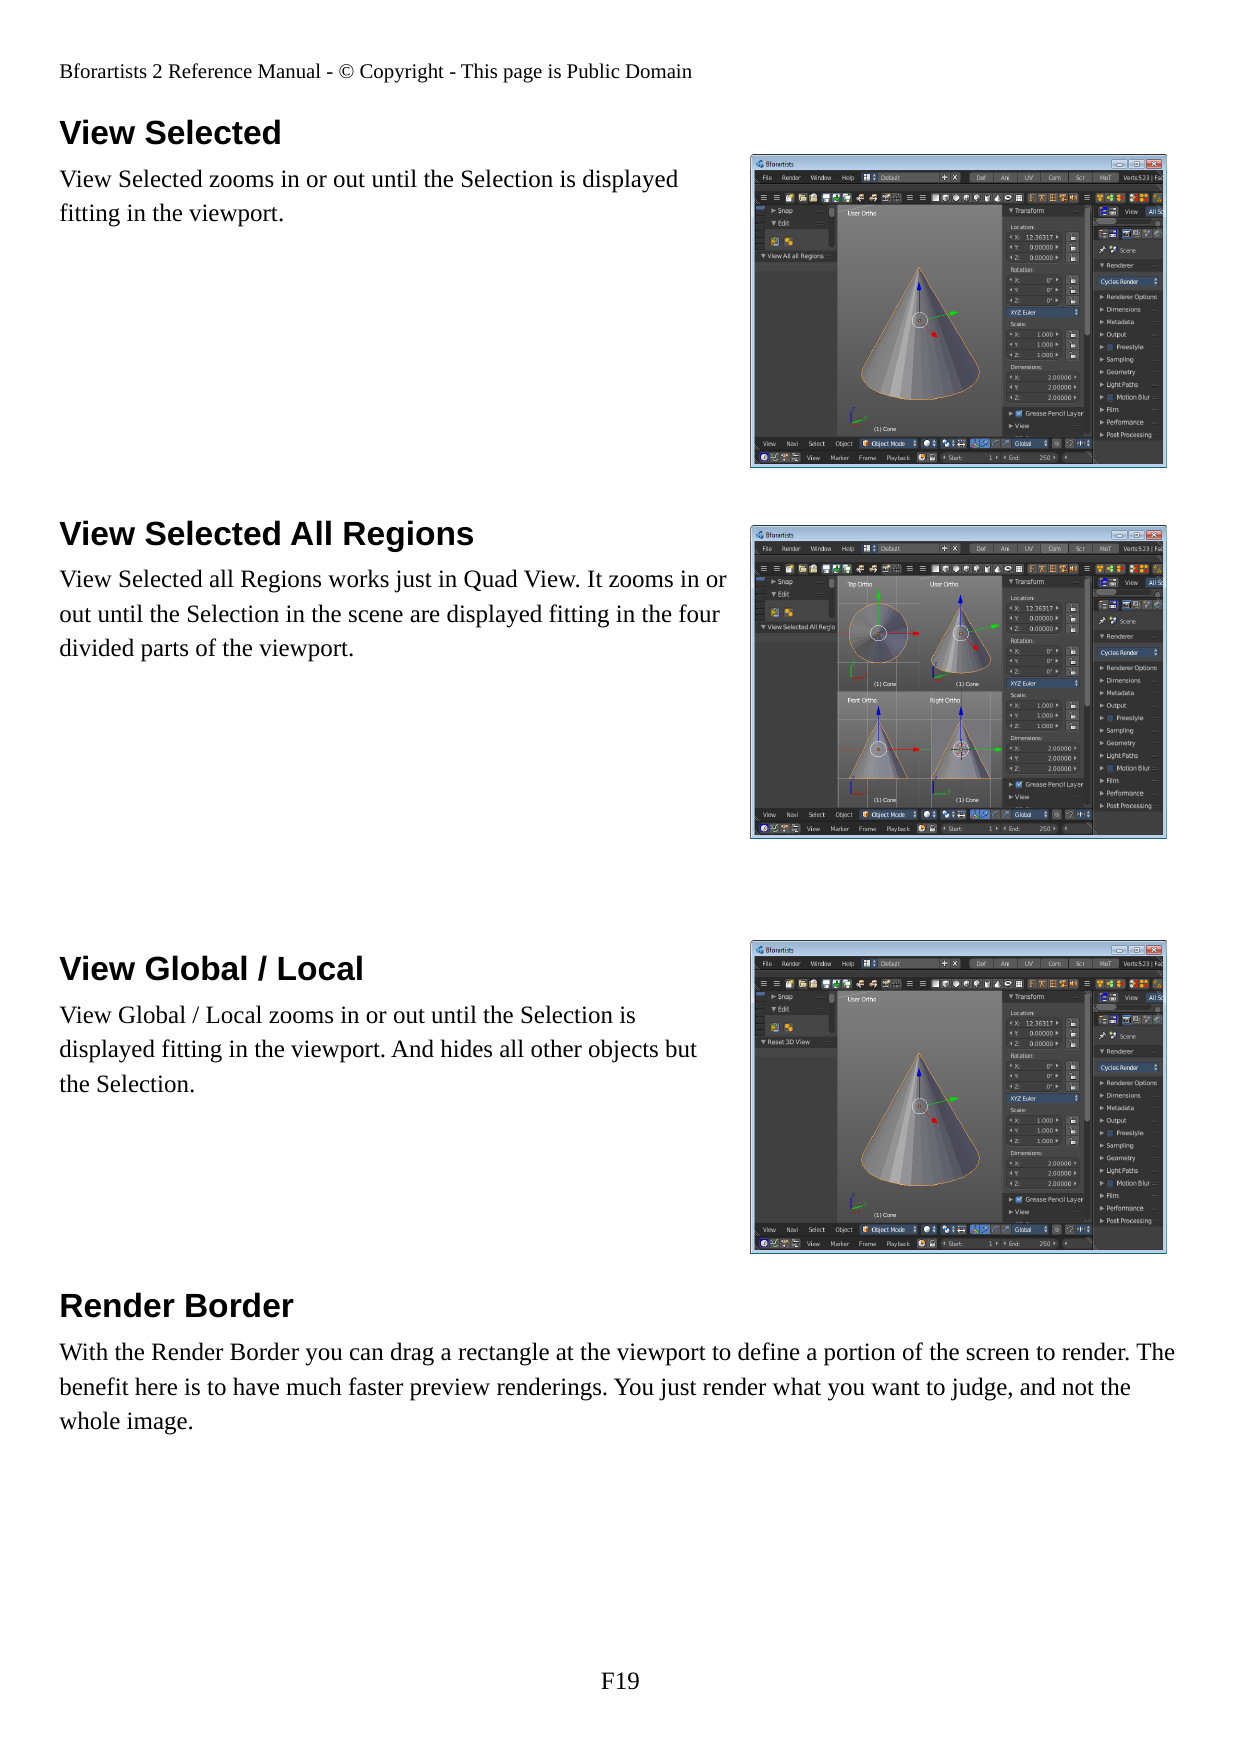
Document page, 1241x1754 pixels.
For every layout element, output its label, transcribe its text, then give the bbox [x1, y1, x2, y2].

subtitle [1167, 949, 1181, 987]
subtitle View Selected All Regions [59, 513, 1181, 552]
subtitle Render Border [59, 1286, 1181, 1324]
text View Selected zooms in or out until the Selection is displayed fitting in the viewport. [59, 164, 750, 227]
picture [750, 940, 1167, 1254]
text View Global / Local zooms in or out until the Selection is displayed fitting in the viewport. And hides all other objects but the Selection. [59, 1000, 750, 1098]
subtitle View Selected [59, 113, 1181, 151]
subtitle View Global / Local [59, 949, 750, 987]
picture [750, 525, 1167, 839]
picture [750, 154, 1167, 468]
text With the Render Border you can drag a rectangle at the viewport to define a portion of the screen to render. The benefit here is to have much faster preview renderings. You just render what you want to judge, and not the whole image. [59, 1337, 1181, 1435]
text View Selected all Regions works just in Quad View. It zooms in or out until the Selection in the scene are displayed fitting in the four divided parts of the viewport. [59, 564, 750, 662]
